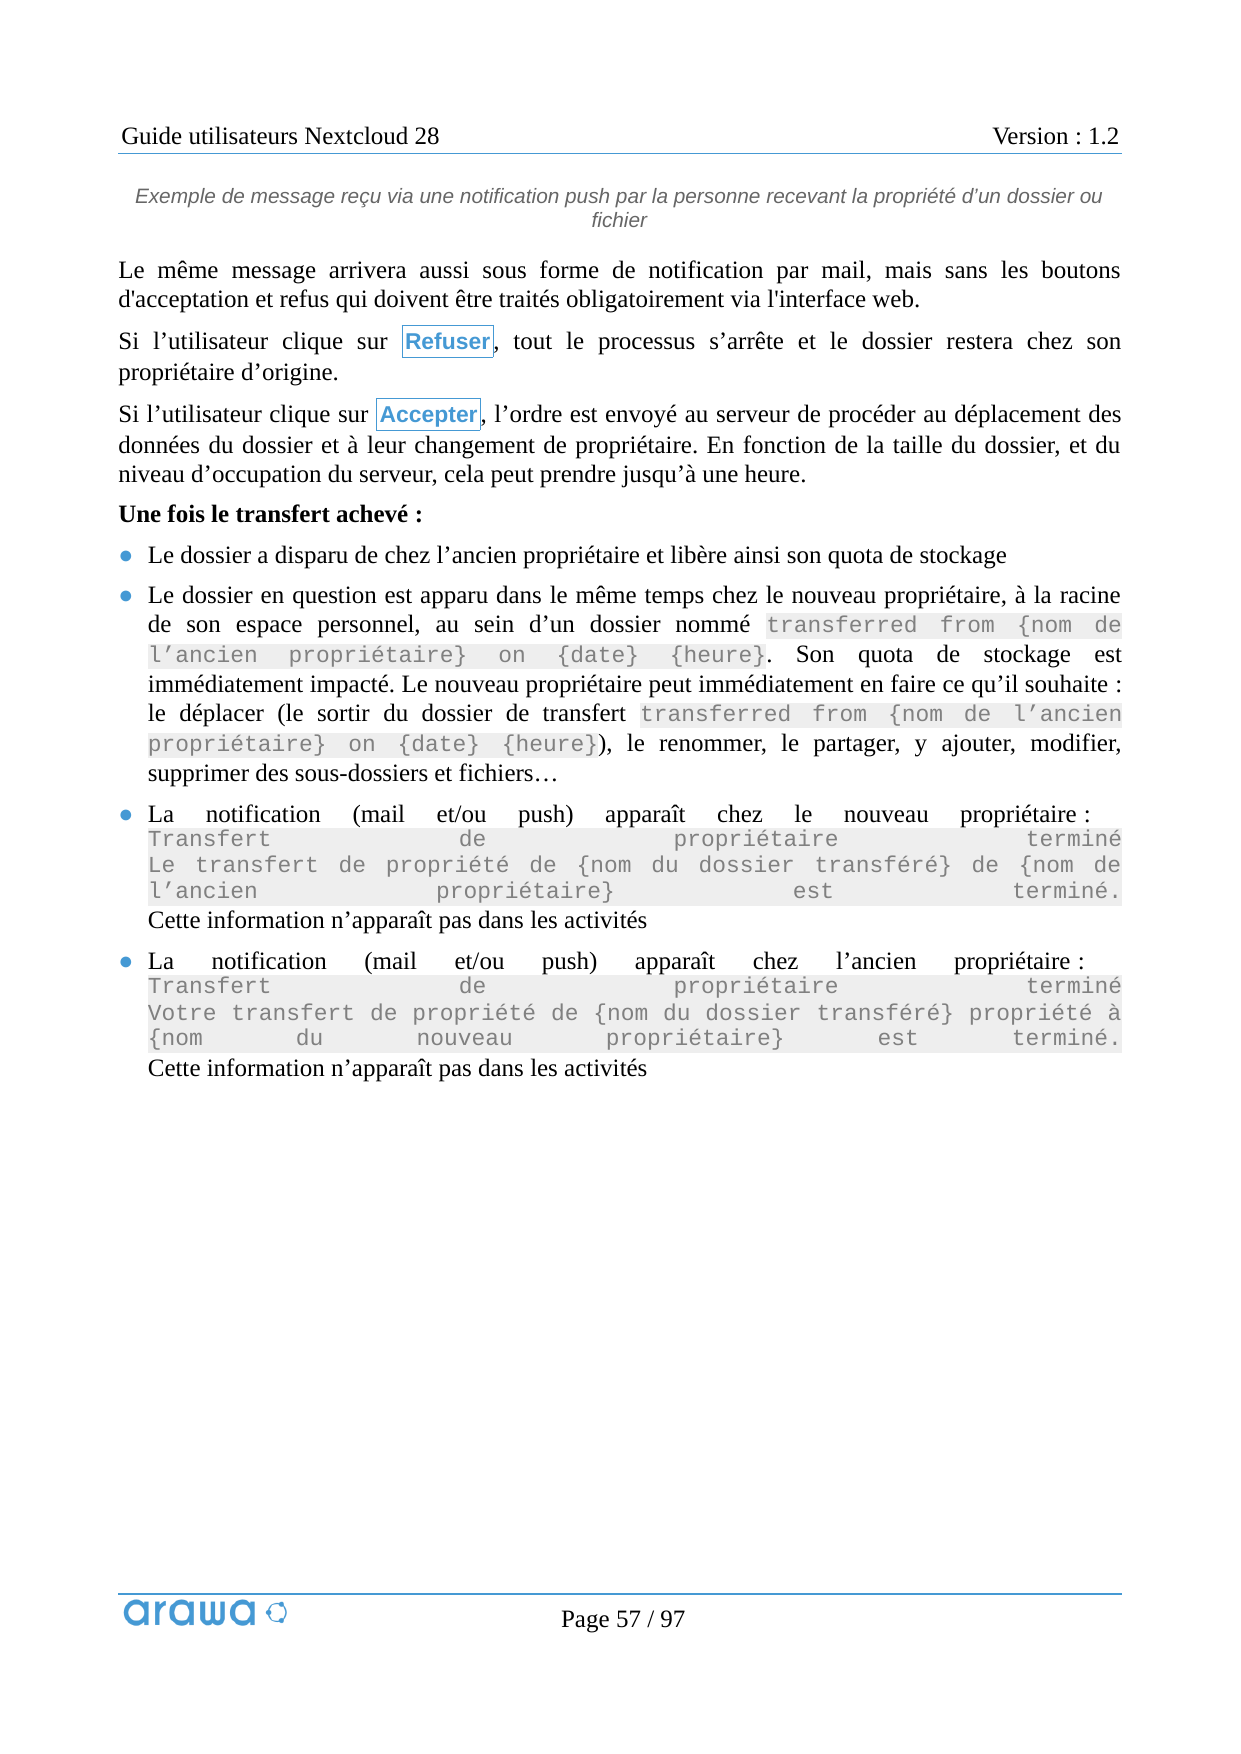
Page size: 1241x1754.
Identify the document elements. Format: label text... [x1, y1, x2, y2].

picture [121, 1597, 290, 1628]
list Le dossier en question est apparu dans le même temps chez le nouveau propriétaire, à la racine de son espace personnel, au sein d’un dossier nommé transferred from {nom de l’ancien propriétaire} on {date} {heure}. Son quota de stockage est immédiatement impacté. Le nouveau propriétaire peut immédiatement en faire ce qu’il souhaite : le déplacer (le sortir du dossier de transfert transferred from {nom de l’ancien propriétaire} on {date} {heure}), le renommer, le partager, y ajouter, modifier, supprimer des sous-dossiers et fichiers… [118, 580, 1122, 787]
list La notification (mail et/ou push) apparaît chez le nouveau propriétaire : Transfert de propriétaire terminé Le transfert de propriété de {nom du dossier transféré} de {nom de l’ancien propriétaire} est terminé. Cette information n’apparaît pas dans les activités [118, 799, 1122, 934]
text Si l’utilisateur clique sur Accepter, l’ordre est envoyé au serveur de procéder au déplacement des données du dossier et à leur changement de propriétaire. En fonction de la taille du dossier, et du niveau d’occupation du serveur, cela peut prendre jusqu’à une heure. [118, 397, 1122, 487]
text Si l’utilisateur clique sur Refuser, tout le processus s’arrête et le dossier restera chez son propriétaire d’origine. [118, 324, 1122, 386]
text Une fois le transfert achevé : [118, 499, 1122, 528]
list La notification (mail et/ou push) apparaît chez l’ancien propriétaire : Transfert de propriétaire terminé Votre transfert de propriété de {nom du dossier transféré} propriété à {nom du nouveau propriétaire} est terminé. Cette information n’apparaît pas dans les activités [118, 946, 1122, 1081]
text Exemple de message reçu via une notification push par la personne recevant la propriété d’un dossier ou fichier [118, 184, 1122, 232]
list Le dossier a disparu de chez l’ancien propriétaire et libère ainsi son quota de stockage [118, 540, 1122, 568]
text Le même message arrivera aussi sous forme de notification par mail, mais sans les boutons d'acceptation et refus qui doivent être traités obligatoirement via l'interface web. [118, 255, 1122, 313]
